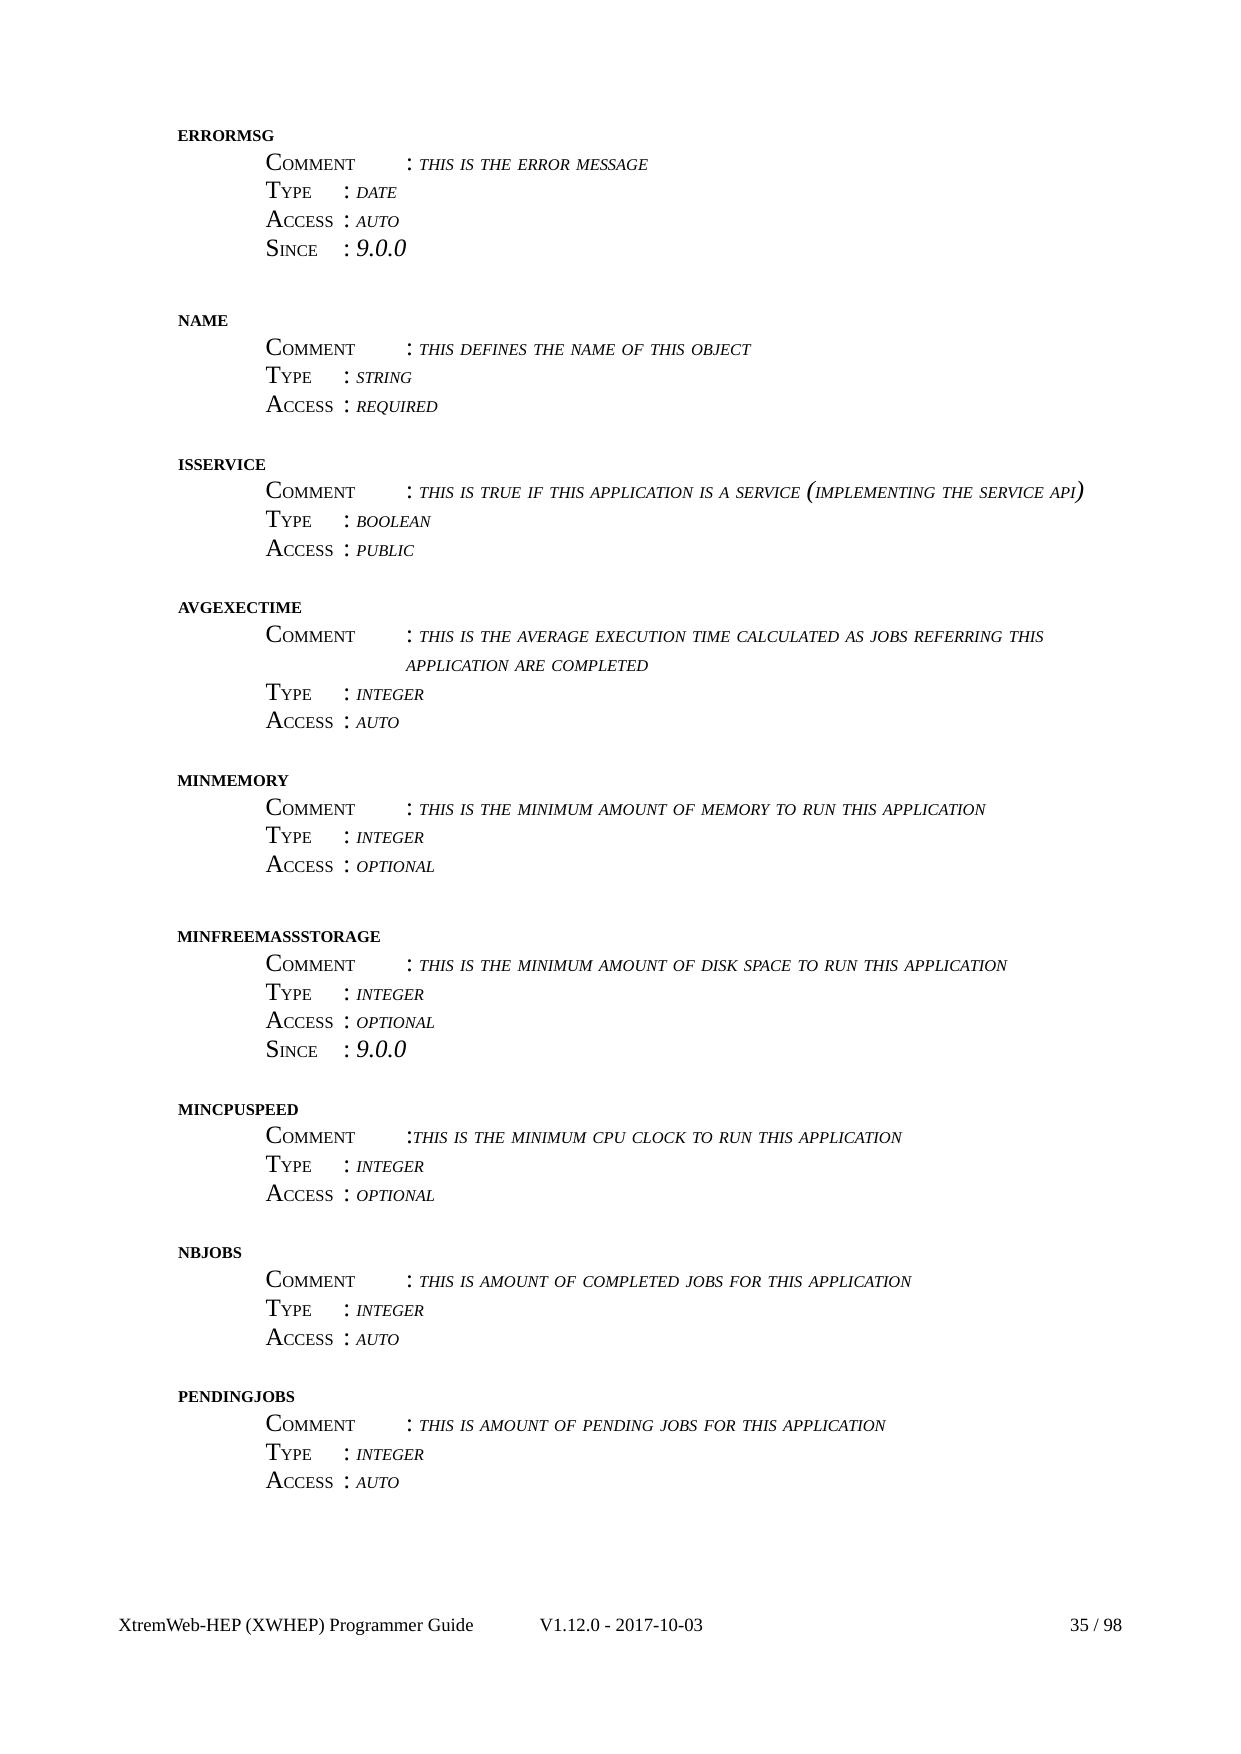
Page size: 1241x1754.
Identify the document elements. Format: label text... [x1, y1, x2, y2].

text minmemory [177, 763, 1122, 792]
text Access : auto [265, 1466, 1122, 1494]
text Type : integer [265, 977, 1122, 1006]
text Comment : this is amount of completed jobs for this application [265, 1264, 1122, 1293]
text Access : required [265, 389, 1122, 418]
text Type : integer [265, 677, 1122, 706]
text mincpuspeed [178, 1092, 1122, 1121]
text Access : auto [265, 1322, 1122, 1351]
text Type : boolean [265, 504, 1122, 533]
text Access : optional [265, 849, 1122, 878]
text Comment : this is the average execution time calculated as jobs referring this application are completed [265, 619, 1122, 677]
text Comment : this is true if this application is a service (implementing the service api) [265, 476, 1122, 504]
text Comment : this is the minimum amount of disk space to run this application [265, 948, 1122, 977]
text Access : optional [265, 1006, 1122, 1034]
text Type : integer [265, 1293, 1122, 1322]
text Type : integer [265, 1149, 1122, 1178]
text Access : public [265, 533, 1122, 562]
text errormsg [177, 118, 1122, 147]
text Comment : this is the minimum amount of memory to run this application [265, 792, 1122, 821]
text avgexectime [178, 591, 1122, 619]
text Type : string [265, 361, 1122, 389]
text Comment : this is amount of pending jobs for this application [265, 1408, 1122, 1437]
text Access : auto [265, 204, 1122, 233]
text Comment : this defines the name of this object [265, 332, 1122, 361]
text Access : auto [265, 706, 1122, 734]
text Since : 9.0.0 [265, 1034, 1122, 1063]
text name [178, 303, 1122, 332]
text isservice [178, 447, 1122, 476]
text nbjobs [178, 1236, 1122, 1264]
text minfreemassstorage [177, 919, 1122, 948]
text Since : 9.0.0 [265, 233, 1122, 262]
text pendingjobs [178, 1379, 1122, 1408]
text Access : optional [265, 1178, 1122, 1207]
text Comment : this is the error message [265, 147, 1122, 176]
text Comment :this is the minimum cpu clock to run this application [265, 1121, 1122, 1149]
text Type : date [265, 176, 1122, 204]
text Type : integer [265, 1437, 1122, 1466]
text Type : integer [265, 821, 1122, 849]
